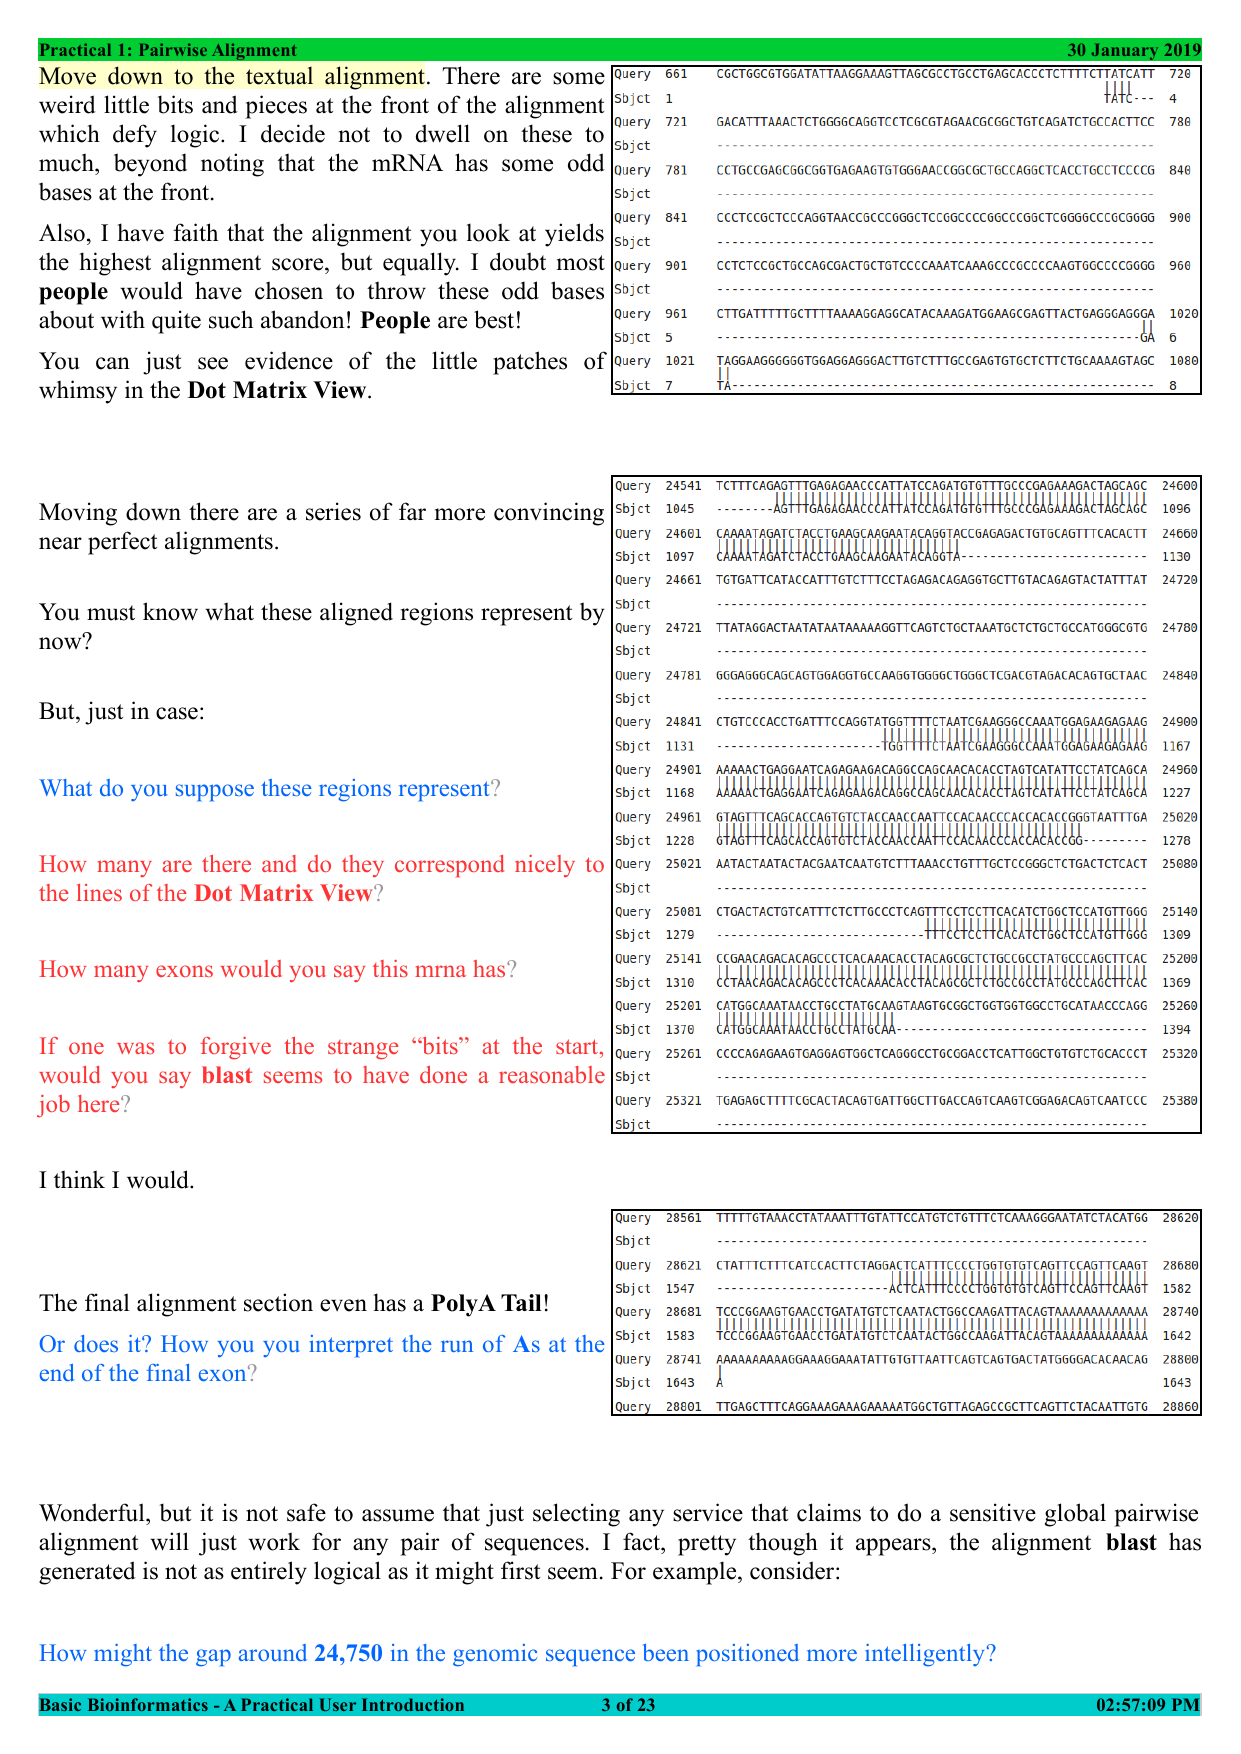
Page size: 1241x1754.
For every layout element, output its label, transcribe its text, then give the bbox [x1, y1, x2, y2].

text I think I would. [38, 1165, 1202, 1194]
picture [613, 477, 1200, 1132]
text Move down to the textual alignment. There are some weird little bits and pieces at the front of the alignment which defy logic. I decide not to dwell on these to much, beyond noting that the mRNA has some odd bases at the front. [38, 61, 1202, 206]
text How many are there and do they correspond nicely to the lines of the Dot Matrix View? [38, 849, 611, 907]
text How many exons would you say this mrna has? [38, 954, 611, 983]
text You must know what these aligned regions represent by now? [38, 597, 611, 655]
text But, just in case: [38, 696, 611, 725]
text If one was to forgive the strange “bits” at the start, would you say blast seems to have done a reasonable job here? [38, 1031, 611, 1118]
text Also, I have faith that the alignment you look at yields the highest alignment score, but equally. I doubt most people would have chosen to throw these odd bases about with quite such abandon! People are best! [38, 218, 611, 334]
text Moving down there are a series of far more convincing near perfect alignments. [38, 497, 611, 555]
text You can just see evidence of the little patches of whimsy in the Dot Matrix View. [38, 346, 1202, 404]
text The final alignment section even has a PolyA Tail! [38, 1288, 611, 1317]
picture [613, 1211, 1200, 1414]
text What do you suppose these regions represent? [38, 772, 611, 802]
text How might the gap around 24,750 in the genomic sequence been positioned more intelligently? [38, 1637, 1202, 1667]
text Or does it? How you you interpret the run of As at the end of the final exon? [38, 1328, 611, 1387]
picture [613, 67, 1200, 393]
text Wonderful, but it is not safe to assume that just selecting any service that claims to do a sensitive global pairwise alignment will just work for any pair of sequences. I fact, pretty though it appears, the alignment blast has generated is not as entirely logical as it might first seem. For example, consider: [38, 1498, 1202, 1585]
